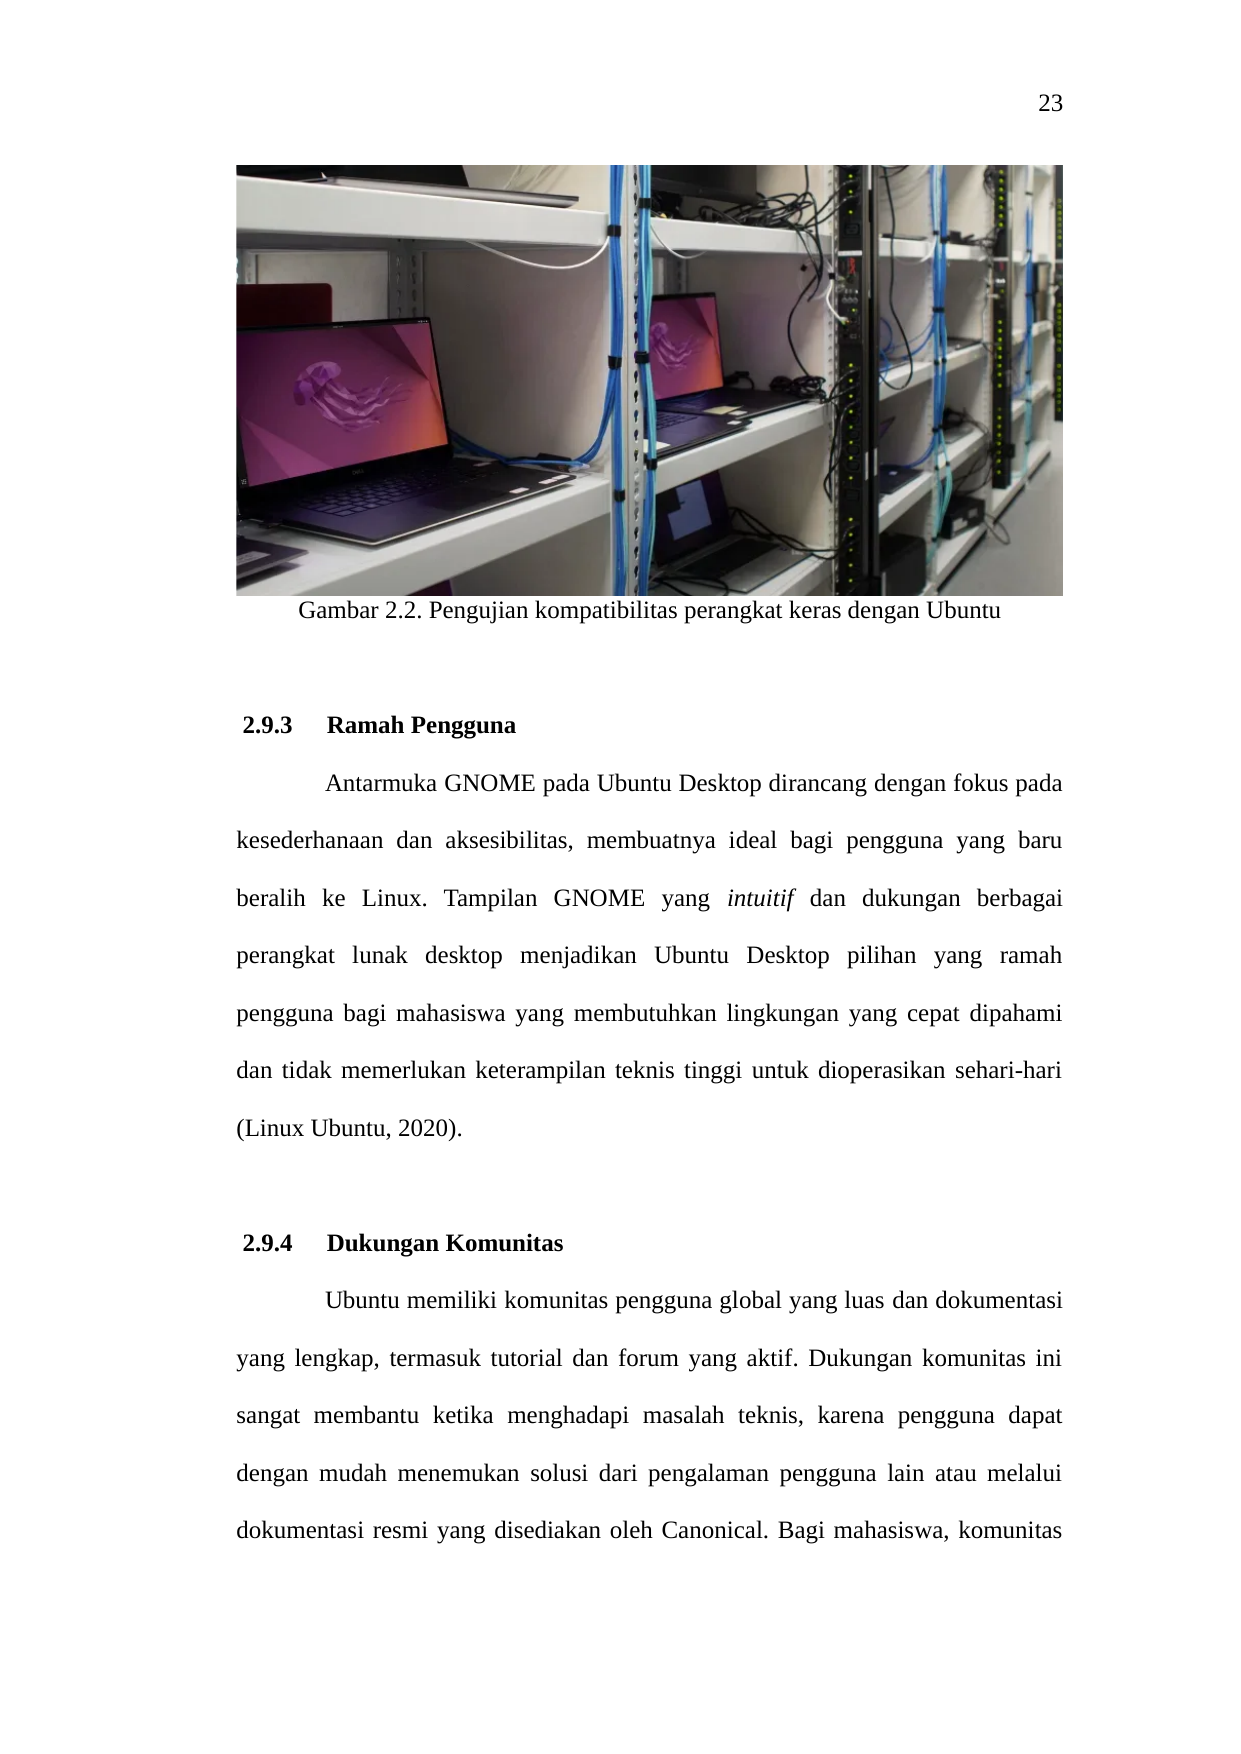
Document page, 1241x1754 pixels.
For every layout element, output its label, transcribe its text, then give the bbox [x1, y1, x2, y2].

subtitle Ramah Pengguna [236, 711, 1063, 739]
text Ubuntu memiliki komunitas pengguna global yang luas dan dokumentasi yang lengkap, termasuk tutorial dan forum yang aktif. Dukungan komunitas ini sangat membantu ketika menghadapi masalah teknis, karena pengguna dapat dengan mudah menemukan solusi dari pengalaman pengguna lain atau melalui dokumentasi resmi yang disediakan oleh Canonical. Bagi mahasiswa, komunitas [236, 1286, 1063, 1544]
subtitle Dukungan Komunitas [236, 1228, 1063, 1257]
text Gambar 2.2. Pengujian kompatibilitas perangkat keras dengan Ubuntu [236, 596, 1063, 624]
picture [236, 165, 1063, 596]
text Antarmuka GNOME pada Ubuntu Desktop dirancang dengan fokus pada kesederhanaan dan aksesibilitas, membuatnya ideal bagi pengguna yang baru beralih ke Linux. Tampilan GNOME yang intuitif dan dukungan berbagai perangkat lunak desktop menjadikan Ubuntu Desktop pilihan yang ramah pengguna bagi mahasiswa yang membutuhkan lingkungan yang cepat dipahami dan tidak memerlukan keterampilan teknis tinggi untuk dioperasikan sehari-hari (Linux Ubuntu, 2020)⁠. [236, 768, 1063, 1142]
